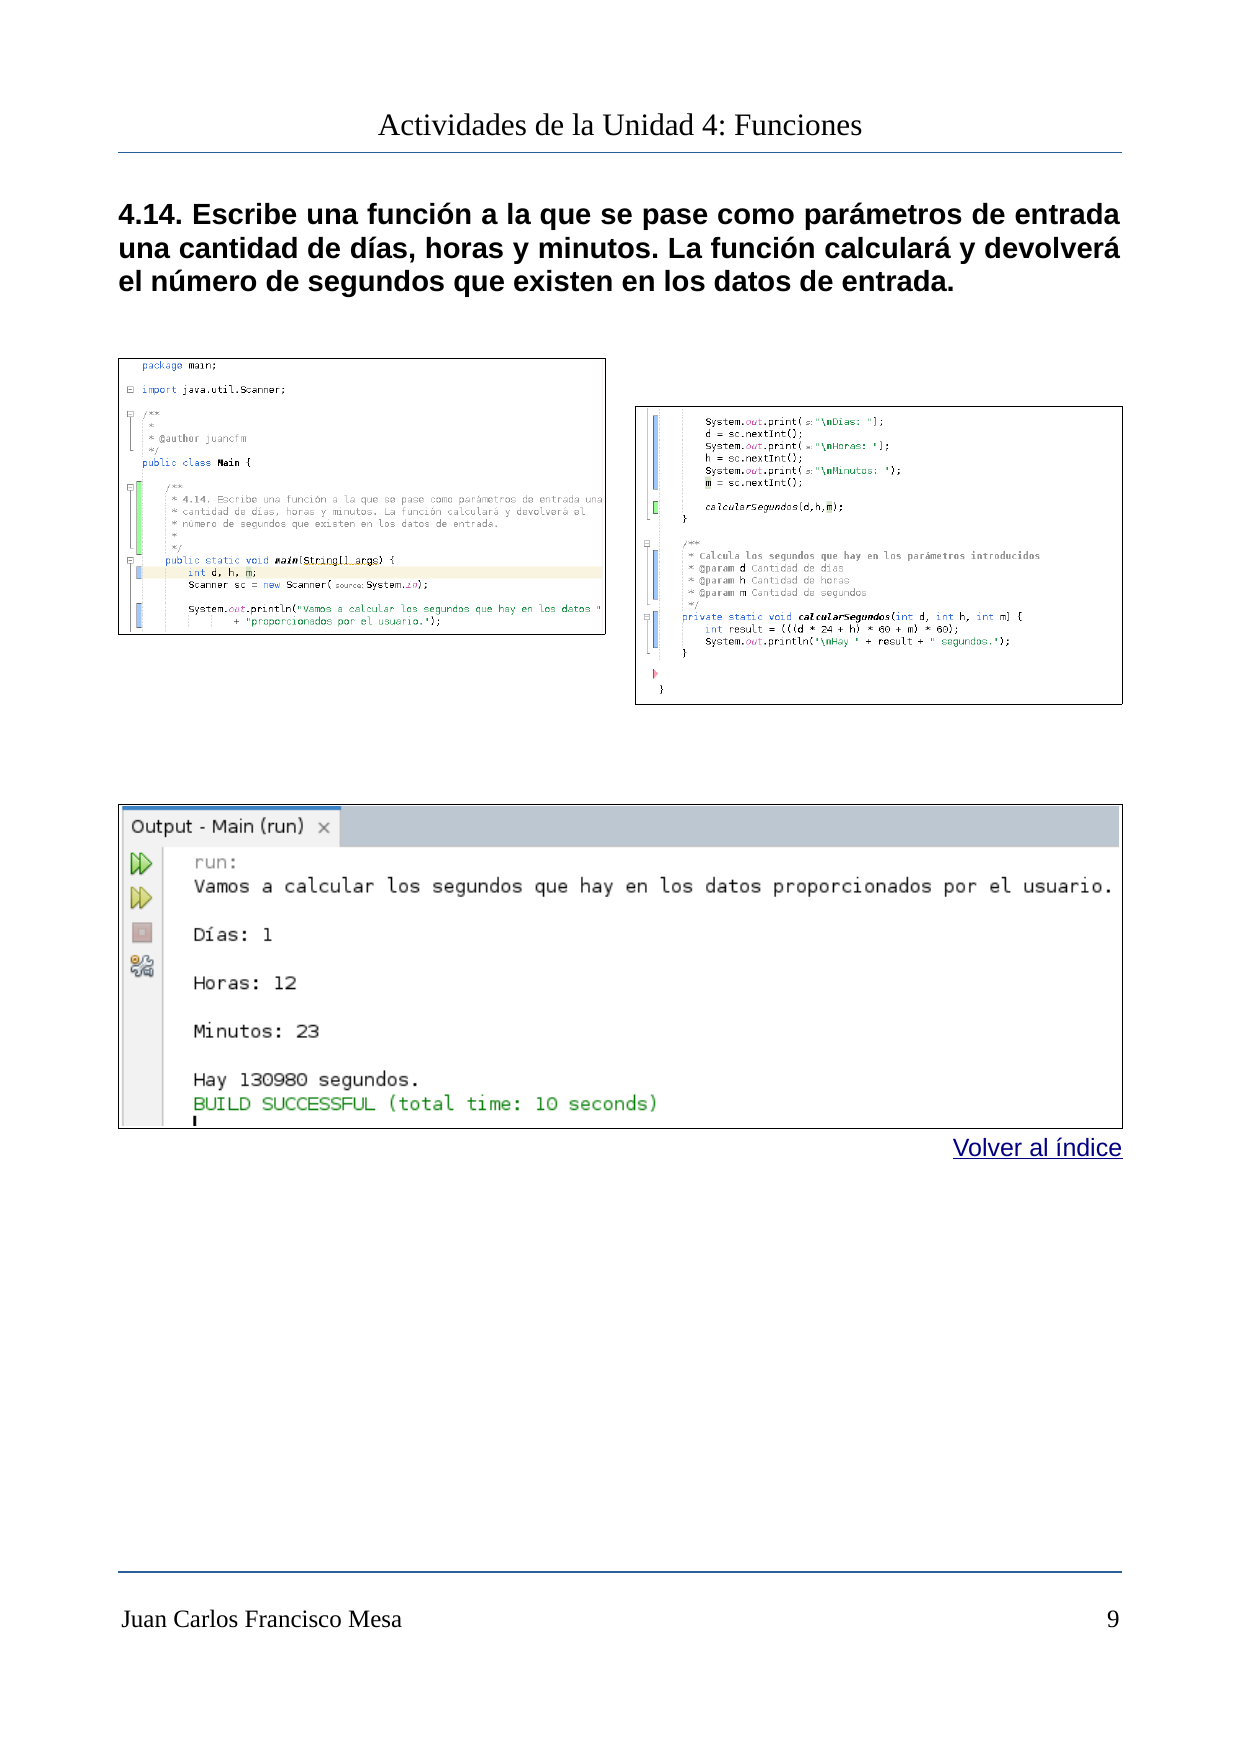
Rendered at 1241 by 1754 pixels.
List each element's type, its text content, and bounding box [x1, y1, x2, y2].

text Volver al índice [118, 1129, 1122, 1161]
picture [637, 408, 1119, 701]
subtitle 4.14. Escribe una función a la que se pase como parámetros de entrada una cantidad de días, horas y minutos. La función calculará y devolverá el número de segundos que existen en los datos de entrada. [118, 197, 1122, 298]
text [119, 805, 1122, 1128]
picture [121, 361, 603, 632]
picture [121, 806, 1119, 1126]
